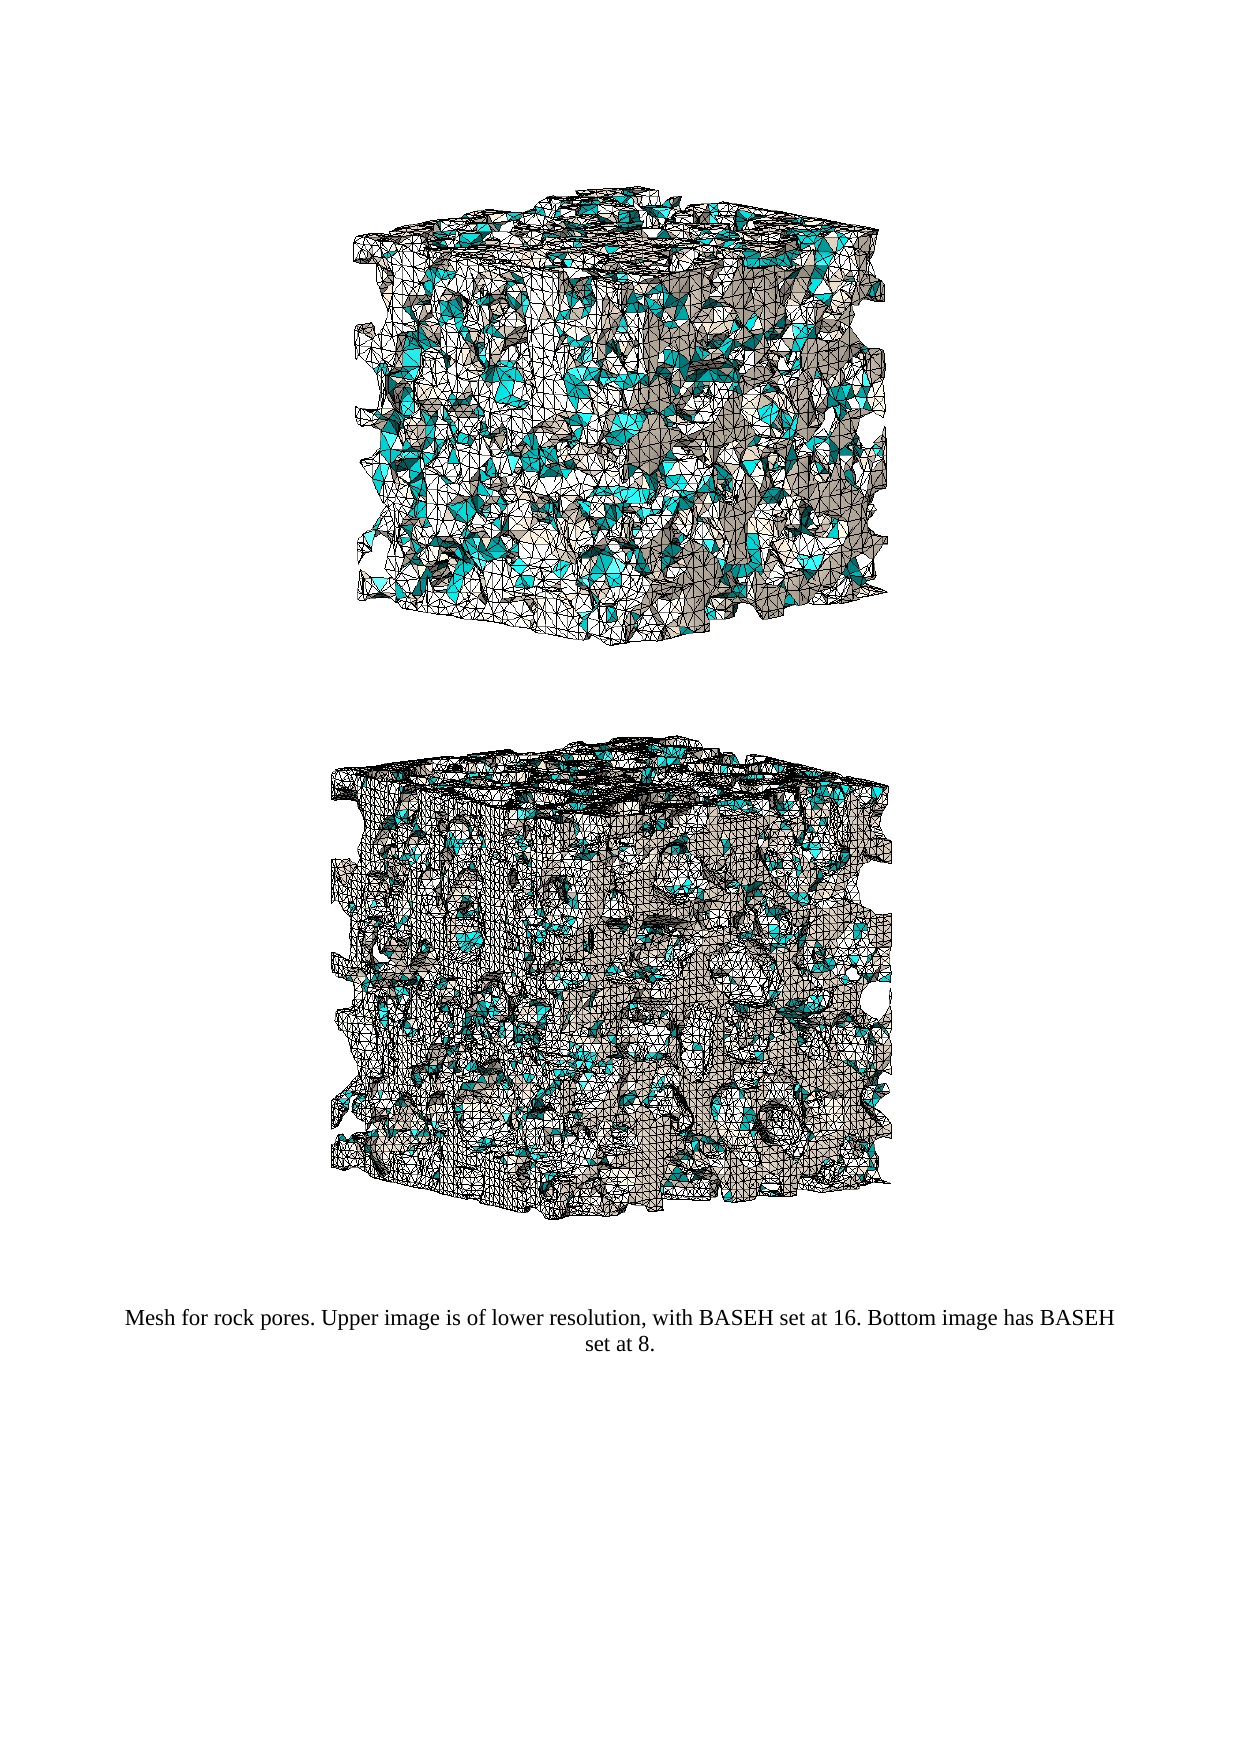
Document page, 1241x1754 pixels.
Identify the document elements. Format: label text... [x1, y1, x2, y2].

picture [268, 134, 972, 1274]
text Mesh for rock pores. Upper image is of lower resolution, with BASEH set at 16. Bottom image has BASEH set at 8. [118, 1304, 1122, 1357]
